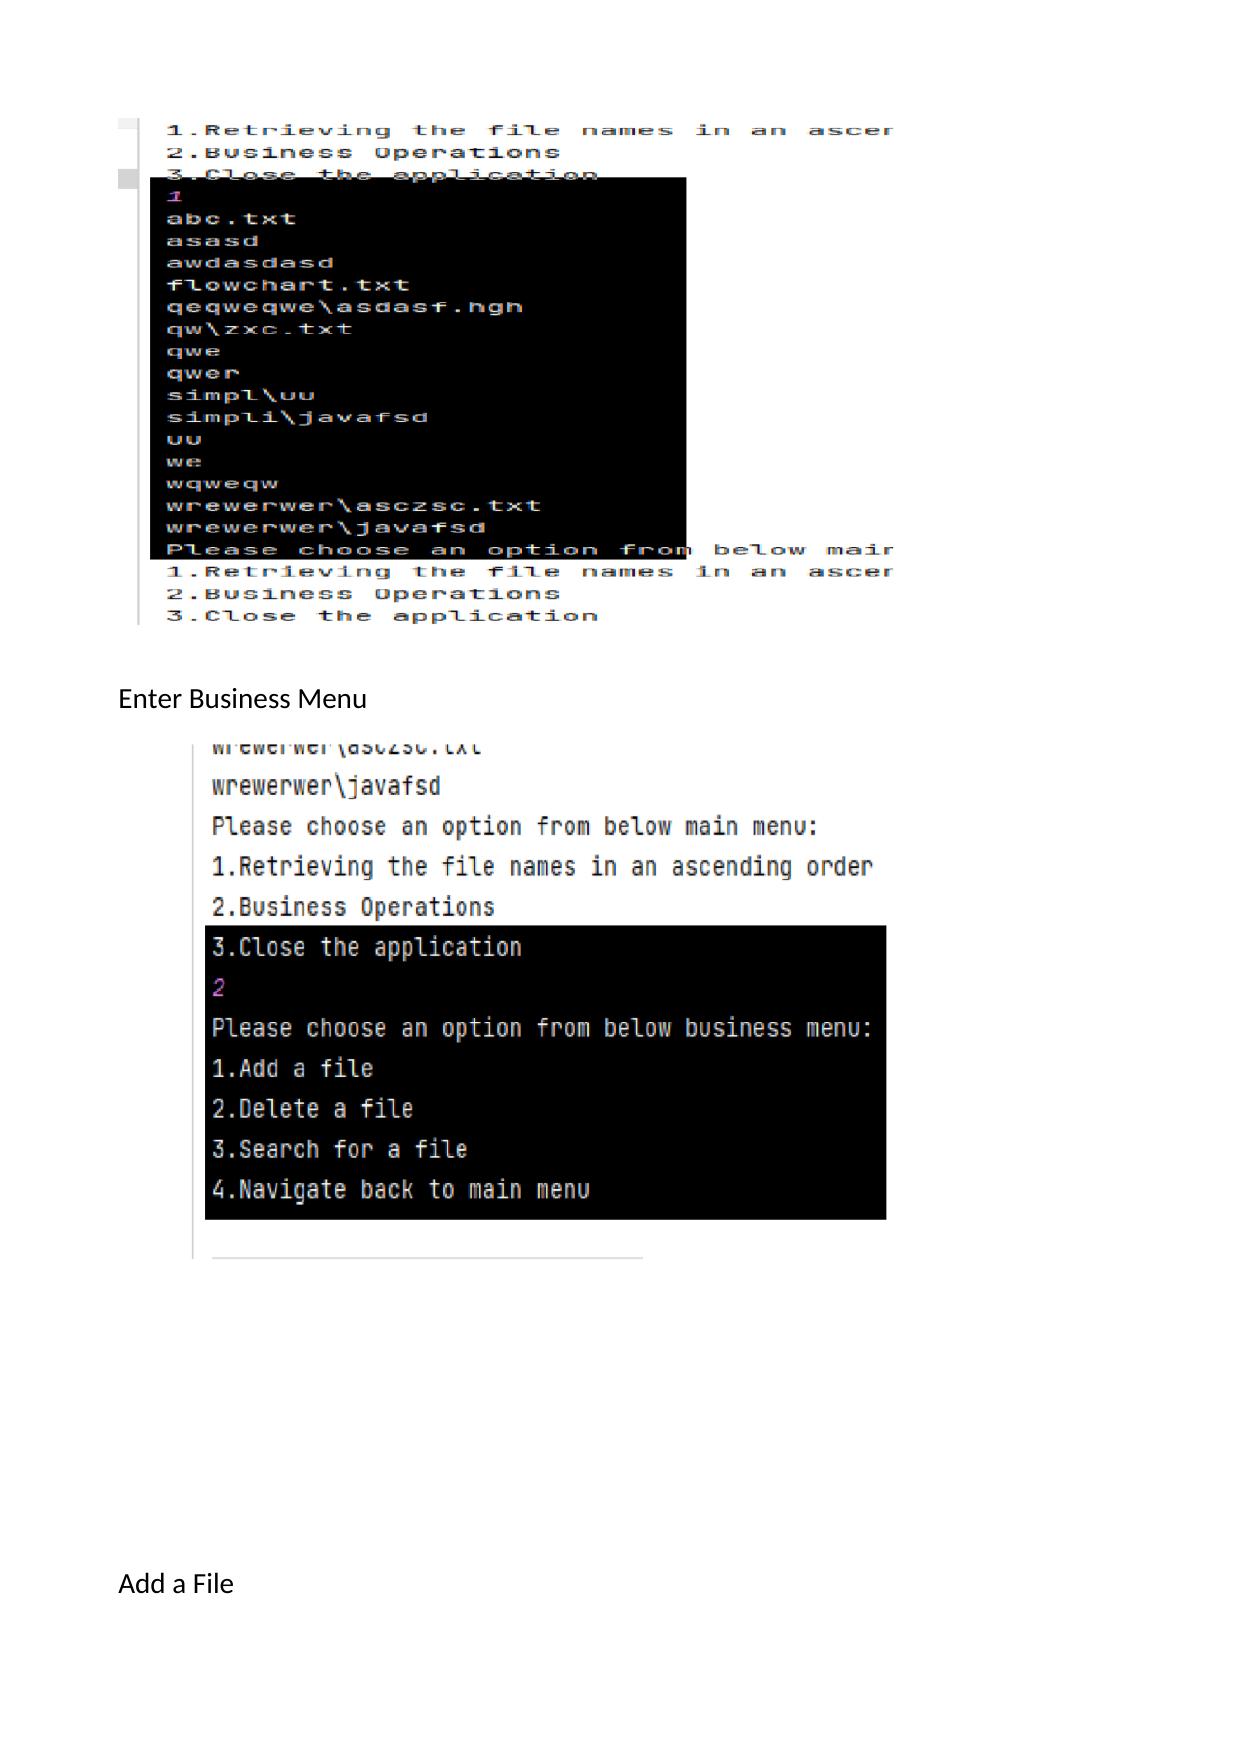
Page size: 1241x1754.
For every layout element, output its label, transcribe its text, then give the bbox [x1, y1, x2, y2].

text Add a File [118, 1565, 1154, 1601]
text Enter Business Menu [118, 680, 1154, 716]
